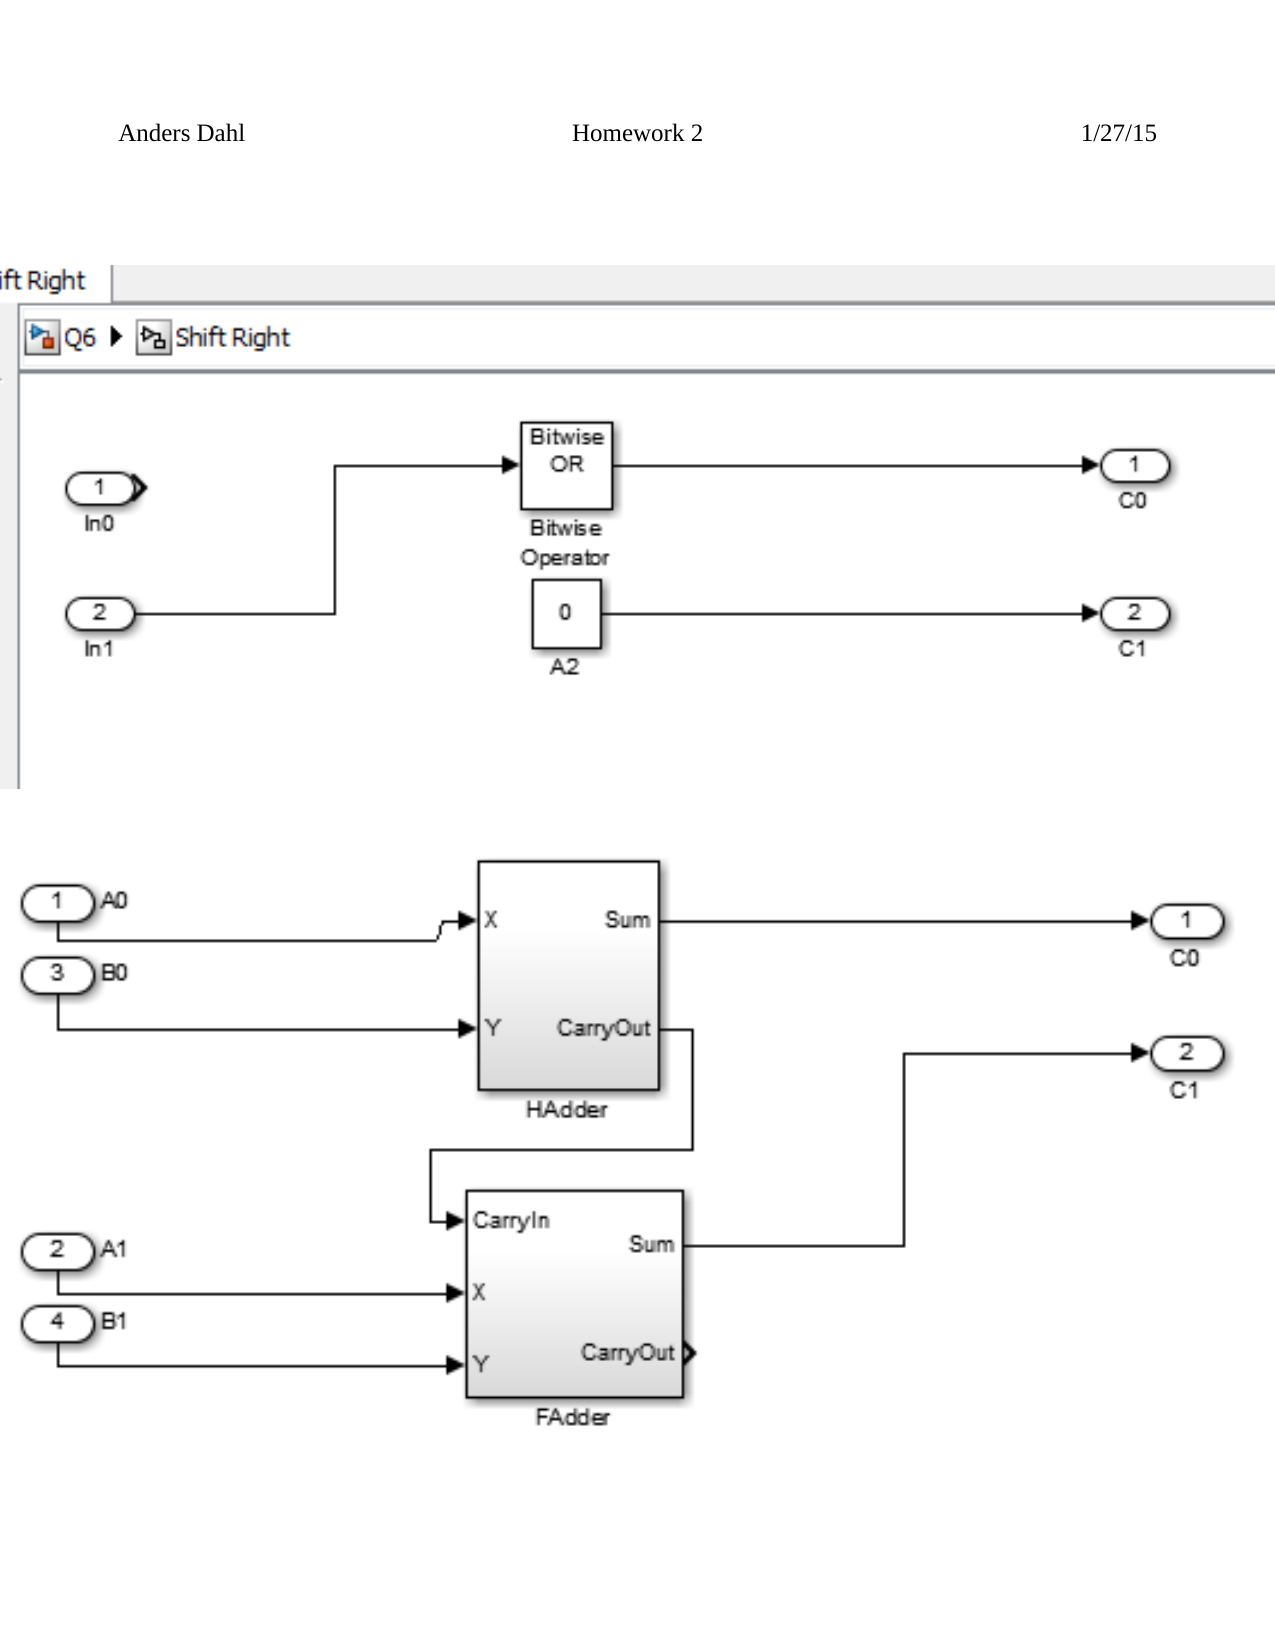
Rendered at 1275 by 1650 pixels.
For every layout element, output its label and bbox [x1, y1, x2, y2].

picture [0, 825, 1275, 1522]
picture [0, 265, 1275, 789]
